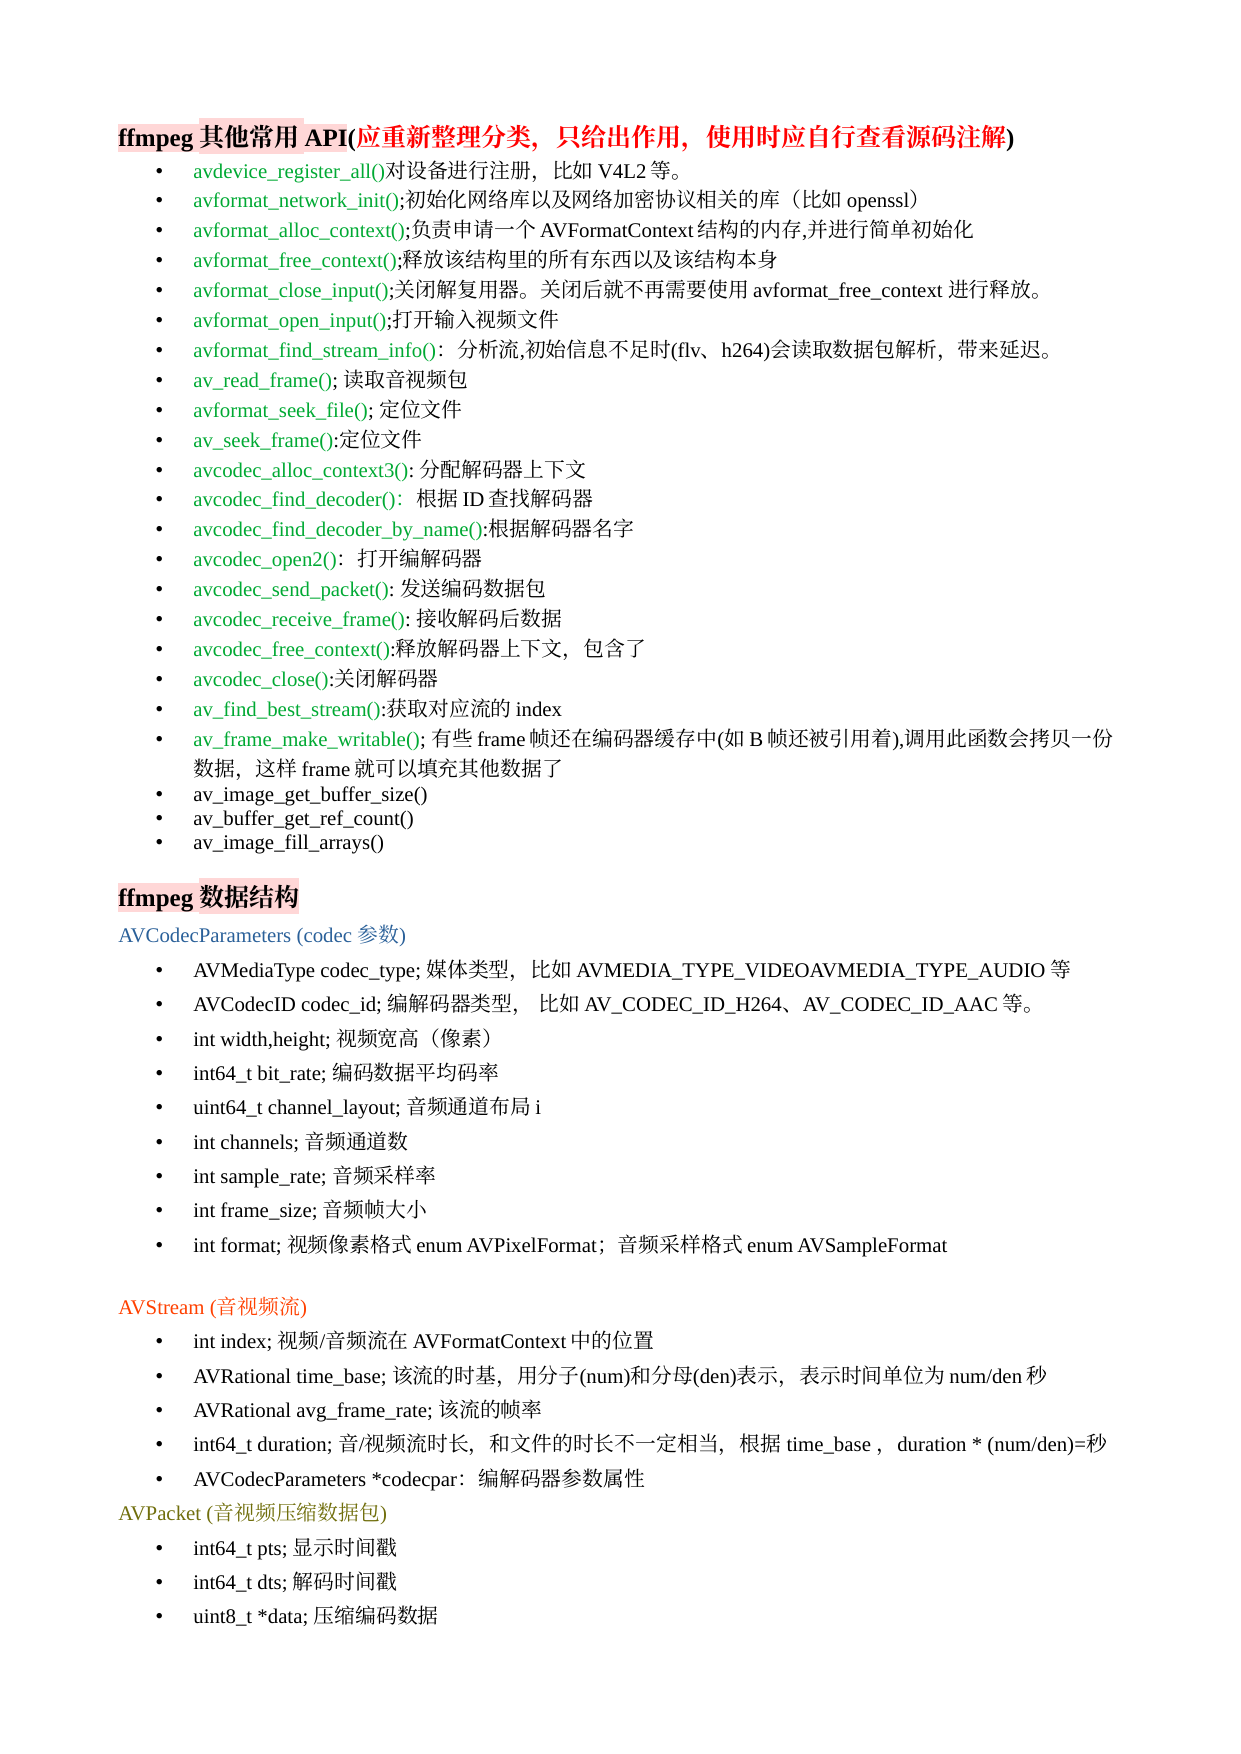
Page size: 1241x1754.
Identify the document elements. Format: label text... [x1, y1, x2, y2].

list int64_t dts; 解码时间戳 [156, 1565, 1122, 1595]
list av_image_fill_arrays() [156, 830, 1122, 854]
list avcodec_find_decoder()：根据ID查找解码器 [156, 483, 1122, 513]
list avformat_find_stream_info()：分析流,初始信息不足时(flv、h264)会读取数据包解析，带来延迟。 [156, 333, 1122, 363]
list avcodec_free_context():释放解码器上下文，包含了 [156, 632, 1122, 662]
list av_frame_make_writable(); 有些frame帧还在编码器缓存中(如B帧还被引用着),调用此函数会拷贝一份数据，这样frame就可以填充其他数据了 [156, 722, 1122, 782]
list AVRational avg_frame_rate; 该流的帧率 [156, 1393, 1122, 1423]
list avformat_seek_file(); 定位文件 [156, 393, 1122, 423]
list int64_t pts; 显示时间戳 [156, 1531, 1122, 1561]
list AVMediaType codec_type; 媒体类型，比如AVMEDIA_TYPE_VIDEOAVMEDIA_TYPE_AUDIO等 [156, 953, 1122, 983]
list avformat_open_input();打开输入视频文件 [156, 303, 1122, 333]
list avformat_network_init();初始化网络库以及网络加密协议相关的库（比如openssl） [156, 184, 1122, 214]
list uint64_t channel_layout; 音频通道布局i [156, 1091, 1122, 1121]
list avformat_close_input();关闭解复用器。关闭后就不再需要使用avformat_free_context 进行释放。 [156, 274, 1122, 303]
list int index; 视频/音频流在AVFormatContext中的位置 [156, 1325, 1122, 1354]
list int format; 视频像素格式enum AVPixelFormat；音频采样格式enum AVSampleFormat [156, 1228, 1122, 1258]
list int sample_rate; 音频采样率 [156, 1159, 1122, 1189]
list avdevice_register_all()对设备进行注册，比如V4L2等。 [156, 154, 1122, 184]
list av_read_frame(); 读取音视频包 [156, 363, 1122, 393]
list av_buffer_get_ref_count() [156, 806, 1122, 830]
list avcodec_send_packet(): 发送编码数据包 [156, 573, 1122, 602]
list int frame_size; 音频帧大小 [156, 1194, 1122, 1224]
list avformat_free_context();释放该结构里的所有东西以及该结构本身 [156, 244, 1122, 274]
list int channels; 音频通道数 [156, 1125, 1122, 1155]
list AVRational time_base; 该流的时基，用分子(num)和分母(den)表示，表示时间单位为num/den秒 [156, 1359, 1122, 1389]
list uint8_t *data; 压缩编码数据 [156, 1600, 1122, 1629]
text AVCodecParameters (codec 参数) [118, 919, 1122, 949]
list int width,height; 视频宽高（像素） [156, 1022, 1122, 1052]
text ffmpeg 其他常用API(应重新整理分类，只给出作用，使用时应自行查看源码注解) [118, 118, 1122, 154]
text ffmpeg 数据结构 [118, 878, 1122, 914]
list avcodec_close():关闭解码器 [156, 662, 1122, 692]
list avcodec_open2()：打开编解码器 [156, 543, 1122, 573]
list int64_t duration; 音/视频流时长，和文件的时长不一定相当，根据 time_base ，duration * (num/den)=秒 [156, 1428, 1122, 1458]
list int64_t bit_rate; 编码数据平均码率 [156, 1056, 1122, 1086]
list avcodec_find_decoder_by_name():根据解码器名字 [156, 513, 1122, 543]
list av_seek_frame():定位文件 [156, 423, 1122, 453]
list av_image_get_buffer_size() [156, 782, 1122, 806]
list avcodec_alloc_context3(): 分配解码器上下文 [156, 453, 1122, 483]
list avcodec_receive_frame(): 接收解码后数据 [156, 602, 1122, 632]
list AVCodecParameters *codecpar：编解码器参数属性 [156, 1462, 1122, 1492]
text AVPacket (音视频压缩数据包) [118, 1497, 1122, 1526]
list avformat_alloc_context();负责申请一个AVFormatContext结构的内存,并进行简单初始化 [156, 214, 1122, 244]
list av_find_best_stream():获取对应流的index [156, 692, 1122, 722]
text AVStream (音视频流) [118, 1290, 1122, 1320]
list AVCodecID codec_id; 编解码器类型， 比如AV_CODEC_ID_H264、AV_CODEC_ID_AAC等。 [156, 988, 1122, 1018]
